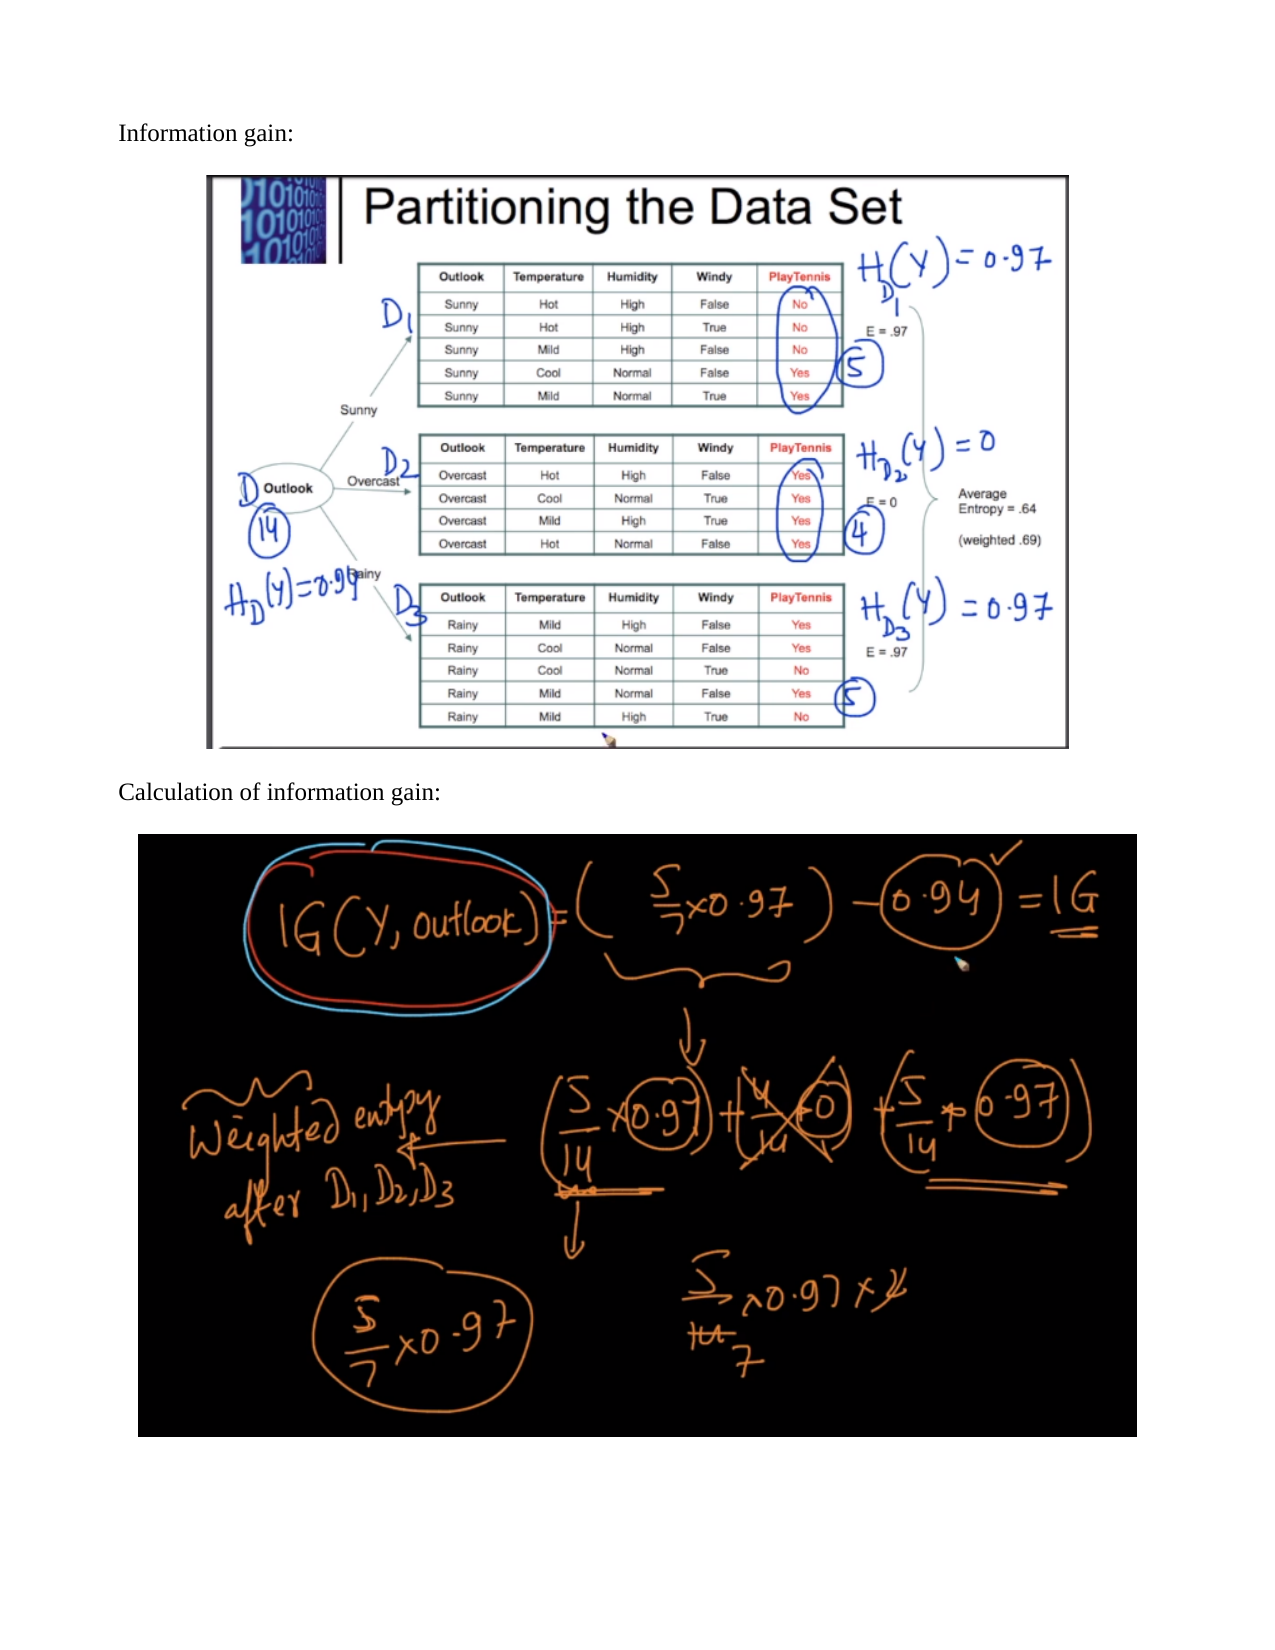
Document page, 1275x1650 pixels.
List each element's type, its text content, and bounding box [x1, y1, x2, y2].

text Information gain: [118, 118, 1157, 147]
picture [206, 175, 1069, 749]
picture [138, 834, 1137, 1437]
text Calculation of information gain: [118, 777, 1157, 806]
